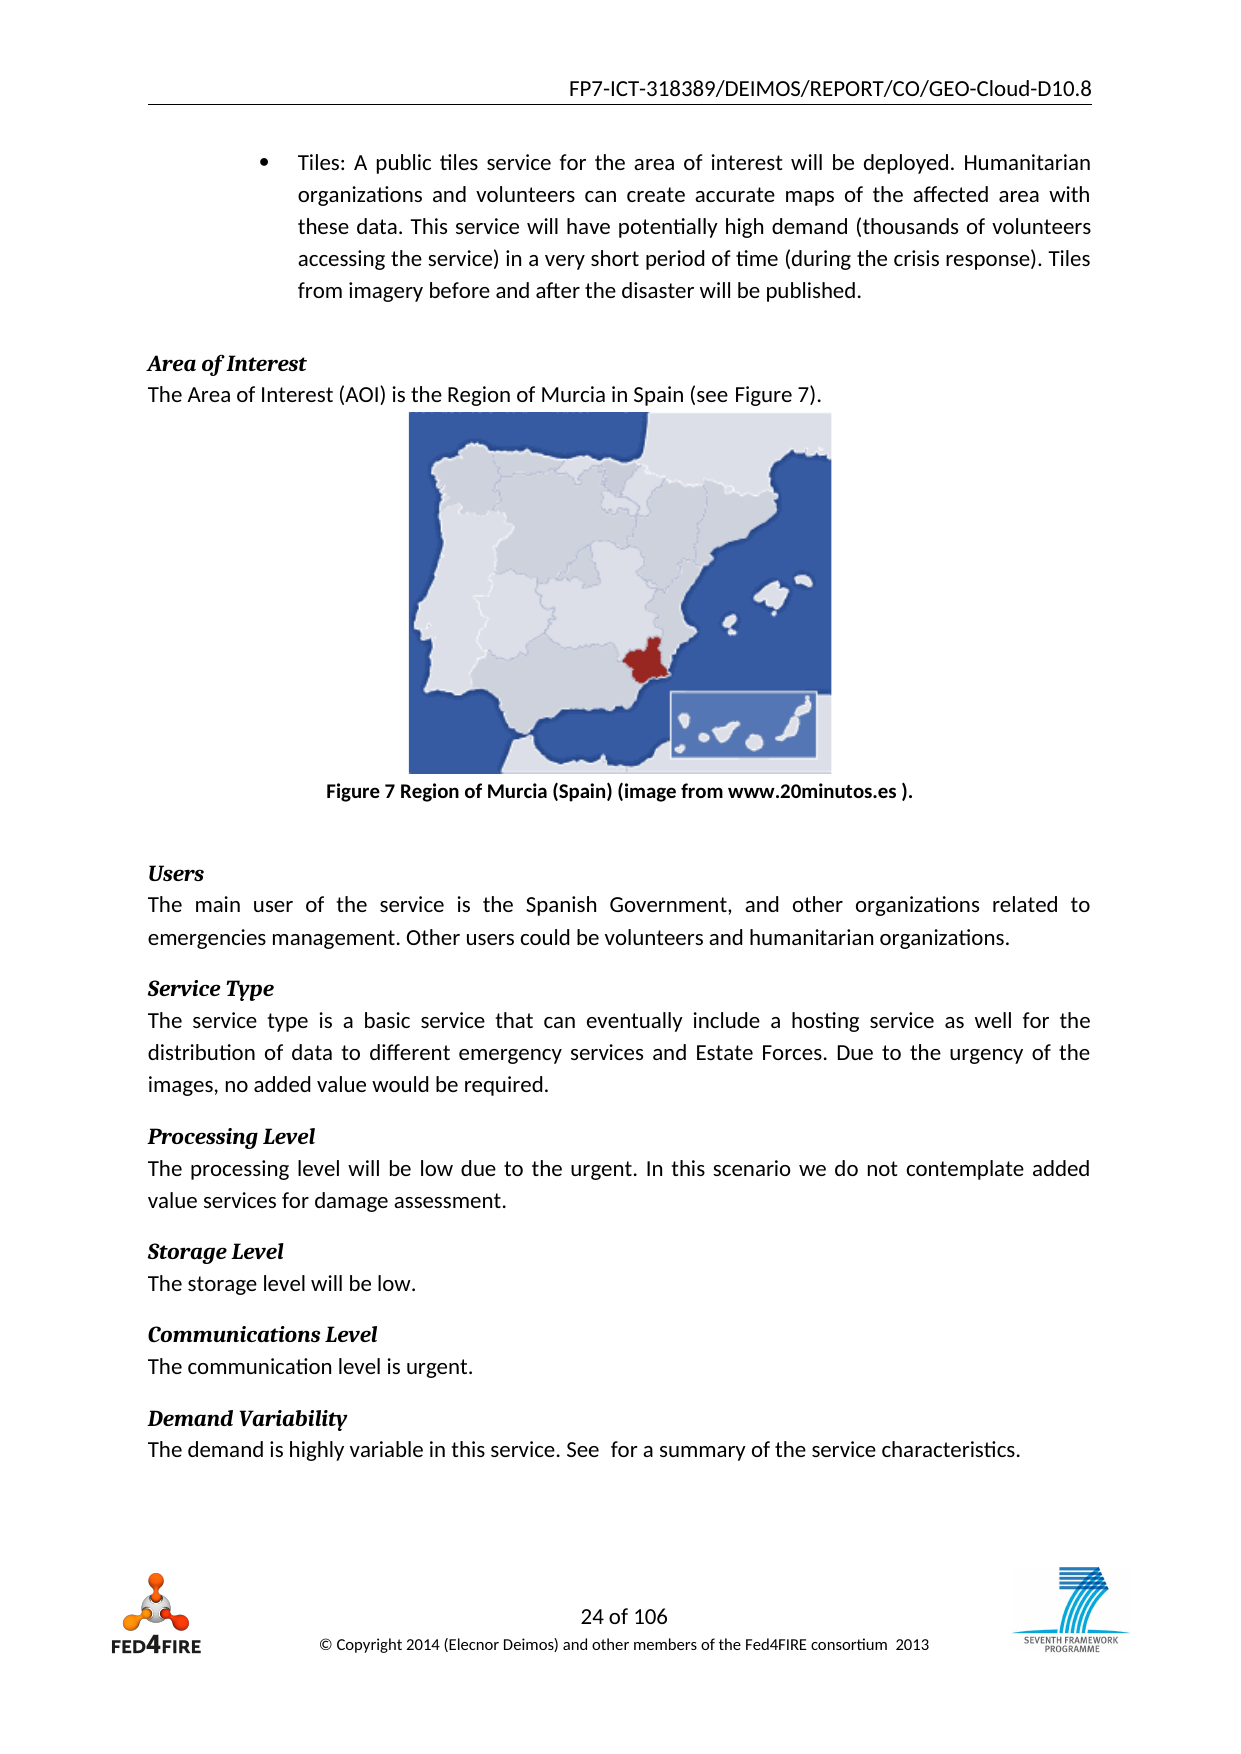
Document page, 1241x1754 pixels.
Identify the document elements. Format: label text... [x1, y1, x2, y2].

text The processing level will be low due to the urgent. In this scenario we do not contemplate added value services for damage assessment. [148, 1154, 1092, 1214]
subtitle Demand Variability [148, 1405, 1092, 1432]
text The service type is a basic service that can eventually include a hosting service as well for the distribution of data to different emergency services and Estate Forces. Due to the urgency of the images, no added value would be required. [148, 1006, 1092, 1098]
subtitle Area of Interest [148, 350, 1092, 377]
text The main user of the service is the Spanish Government, and other organizations related to emergencies management. Other users could be volunteers and humanitarian organizations. [148, 891, 1092, 951]
subtitle Processing Level [148, 1123, 1092, 1150]
text Figure 7 Region of Murcia (Spain) (image from www.20minutos.es ). [148, 778, 1092, 804]
subtitle Storage Level [148, 1239, 1092, 1265]
text The demand is highly variable in this service. See Table 10 for a summary of the service characteristics. [148, 1436, 1092, 1463]
text The communication level is urgent. [148, 1352, 1092, 1380]
text The Area of Interest (AOI) is the Region of Murcia in Spain (see Figure 7). [148, 381, 1092, 408]
text The storage level will be low. [148, 1269, 1092, 1297]
subtitle Users [148, 860, 1092, 887]
subtitle Service Type [148, 976, 1092, 1002]
subtitle Communications Level [148, 1322, 1092, 1348]
list Tiles: A public tiles service for the area of interest will be deployed. Humanitarian organizations and volunteers can create accurate maps of the affected area with these data. This service will have potentially high demand (thousands of volunteers accessing the service) in a very short period of time (during the crisis response). Tiles from imagery before and after the disaster will be published. [260, 148, 1092, 304]
